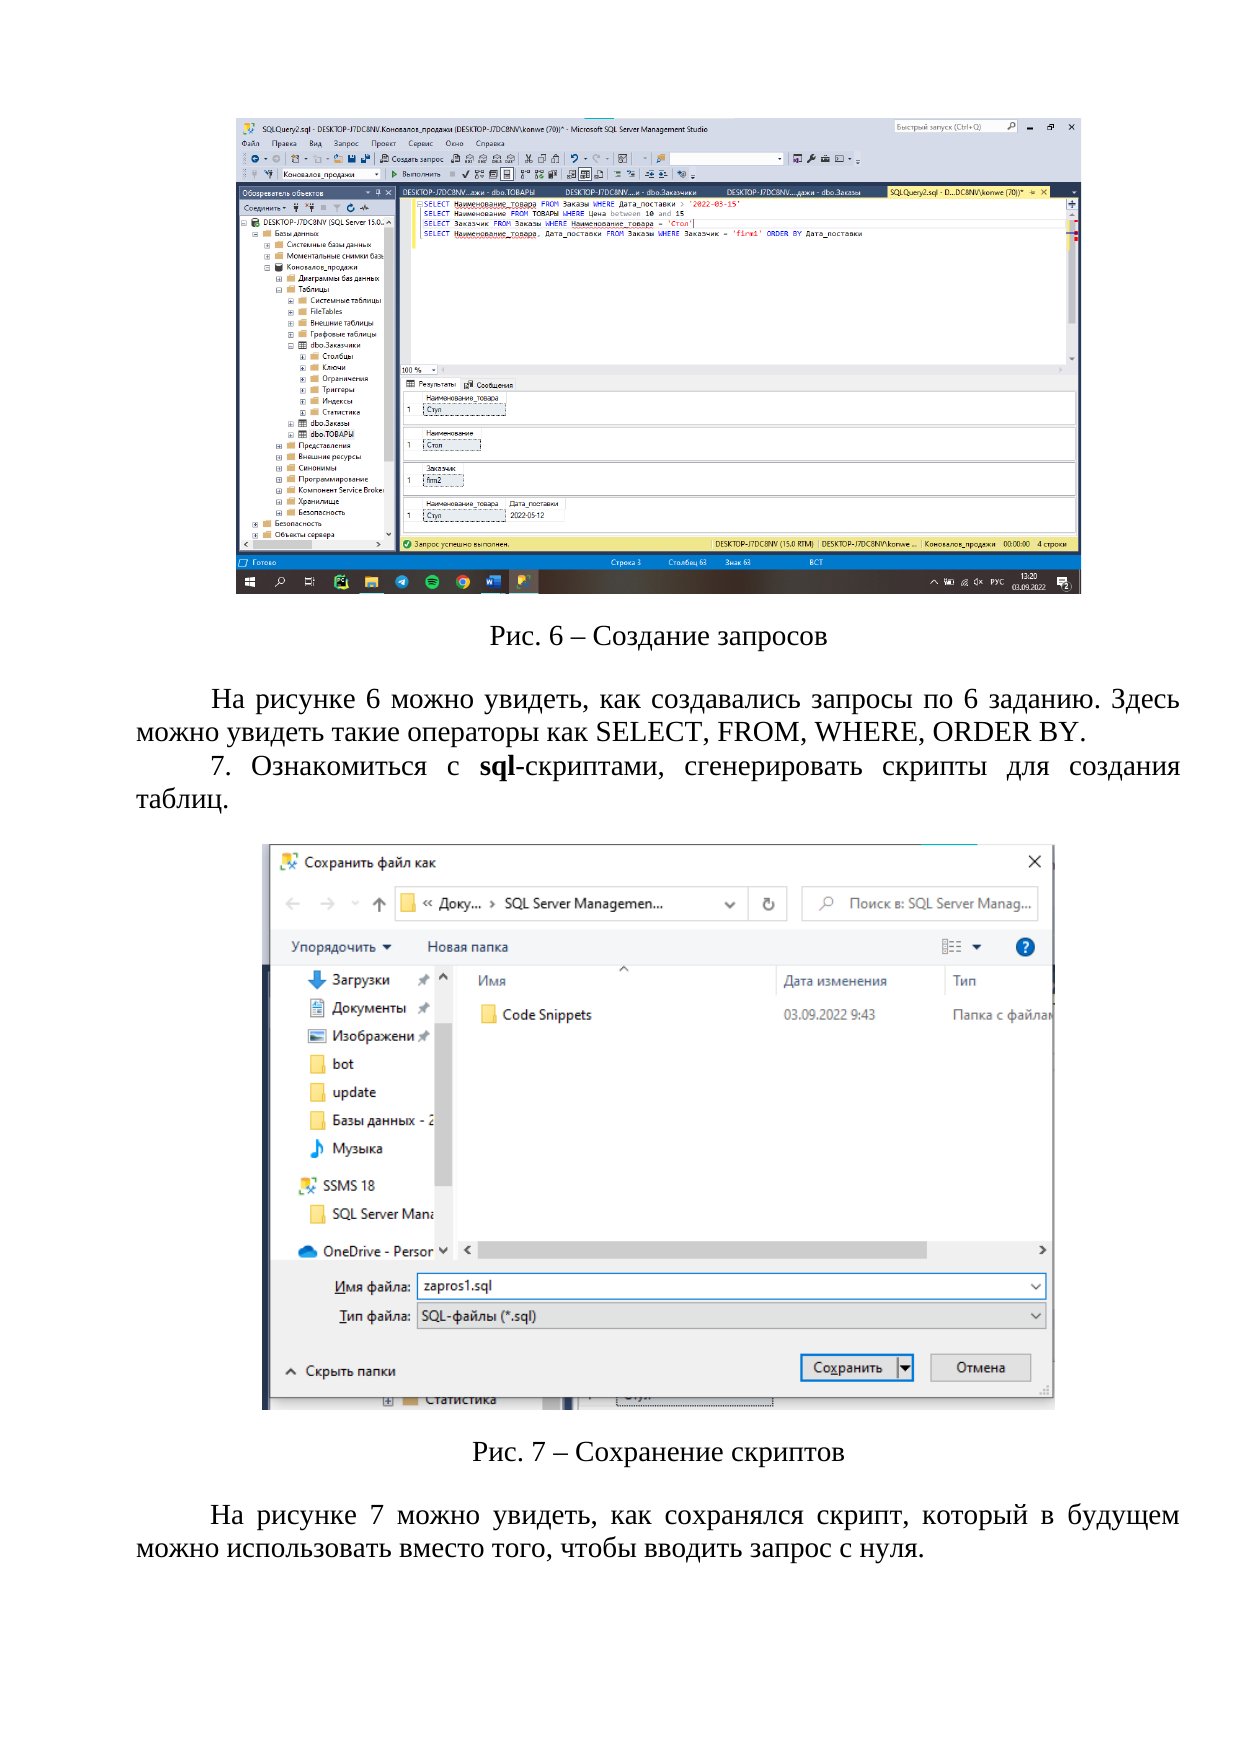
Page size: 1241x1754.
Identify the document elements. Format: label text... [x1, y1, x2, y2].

text На рисунке 7 можно увидеть, как сохранялся скрипт, который в будущем можно использовать вместо того, чтобы вводить запрос с нуля. [136, 1497, 1181, 1564]
text Рис. 6 – Создание запросов [136, 618, 1181, 652]
text 7. Ознакомиться с sql-скриптами, сгенерировать скрипты для создания таблиц. [136, 748, 1181, 815]
text На рисунке 6 можно увидеть, как создавались запросы по 6 заданию. Здесь можно увидеть такие операторы как SELECT, FROM, WHERE, ORDER BY. [136, 681, 1181, 748]
picture [236, 118, 1082, 594]
text Рис. 7 – Сохранение скриптов [136, 1434, 1181, 1468]
picture [262, 844, 1055, 1410]
